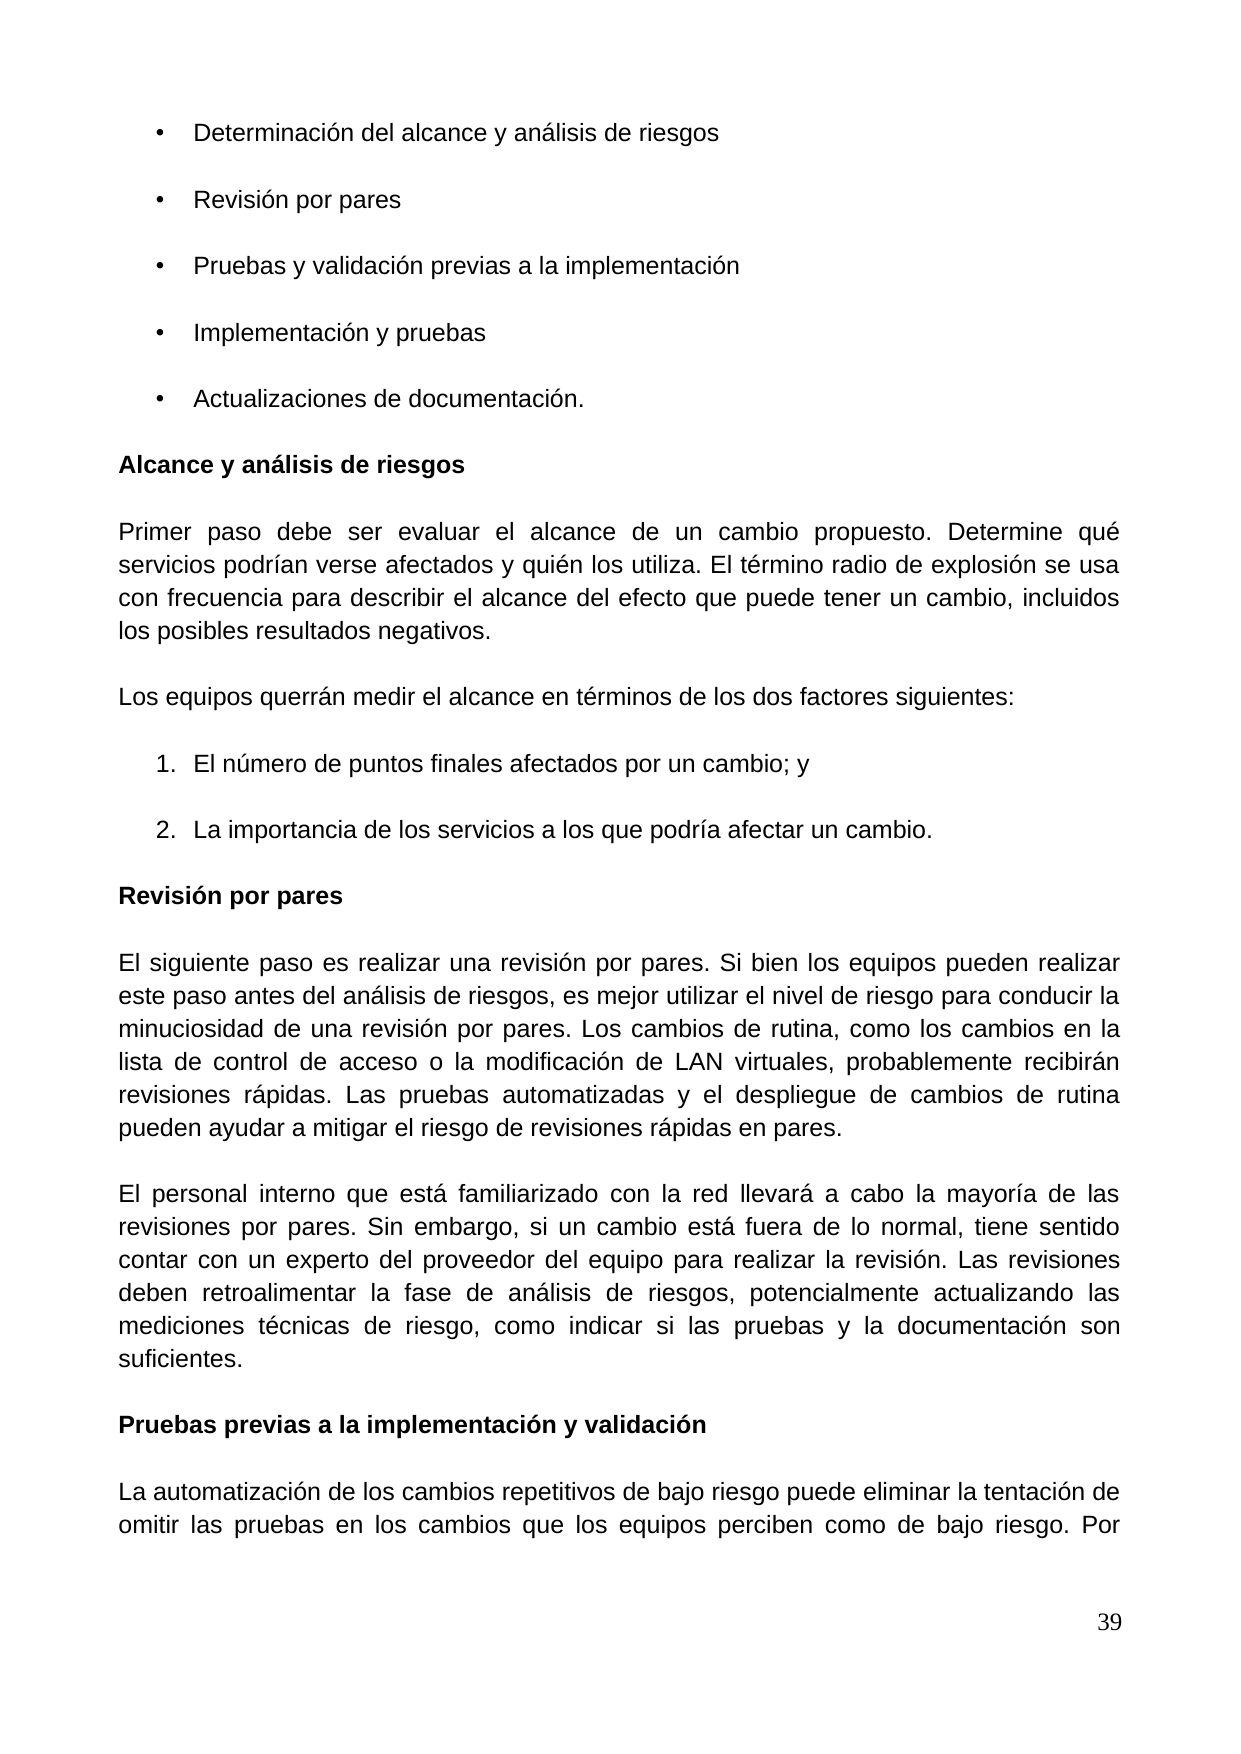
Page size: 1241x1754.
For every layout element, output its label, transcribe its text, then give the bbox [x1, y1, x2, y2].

text La automatización de los cambios repetitivos de bajo riesgo puede eliminar la tentación de omitir las pruebas en los cambios que los equipos perciben como de bajo riesgo. Por [118, 1477, 1122, 1539]
list El número de puntos finales afectados por un cambio; y [156, 748, 1122, 777]
list Actualizaciones de documentación. [156, 384, 1122, 413]
list Pruebas y validación previas a la implementación [156, 251, 1122, 280]
list Determinación del alcance y análisis de riesgos [156, 118, 1122, 147]
text El personal interno que está familiarizado con la red llevará a cabo la mayoría de las revisiones por pares. Sin embargo, si un cambio está fuera de lo normal, tiene sentido contar con un experto del proveedor del equipo para realizar la revisión. Las revisiones deben retroalimentar la fase de análisis de riesgos, potencialmente actualizando las mediciones técnicas de riesgo, como indicar si las pruebas y la documentación son suficientes. [118, 1179, 1122, 1373]
list La importancia de los servicios a los que podría afectar un cambio. [156, 815, 1122, 844]
list Implementación y pruebas [156, 317, 1122, 346]
text El siguiente paso es realizar una revisión por pares. Si bien los equipos pueden realizar este paso antes del análisis de riesgos, es mejor utilizar el nivel de riesgo para conducir la minuciosidad de una revisión por pares. Los cambios de rutina, como los cambios en la lista de control de acceso o la modificación de LAN virtuales, probablemente recibirán revisiones rápidas. Las pruebas automatizadas y el despliegue de cambios de rutina pueden ayudar a mitigar el riesgo de revisiones rápidas en pares. [118, 948, 1122, 1141]
list Revisión por pares [156, 184, 1122, 213]
text Alcance y análisis de riesgos [118, 450, 1122, 479]
text Los equipos querrán medir el alcance en términos de los dos factores siguientes: [118, 682, 1122, 711]
text Pruebas previas a la implementación y validación [118, 1411, 1122, 1439]
text Revisión por pares [118, 881, 1122, 910]
text Primer paso debe ser evaluar el alcance de un cambio propuesto. Determine qué servicios podrían verse afectados y quién los utiliza. El término radio de explosión se usa con frecuencia para describir el alcance del efecto que puede tener un cambio, incluidos los posibles resultados negativos. [118, 517, 1122, 644]
